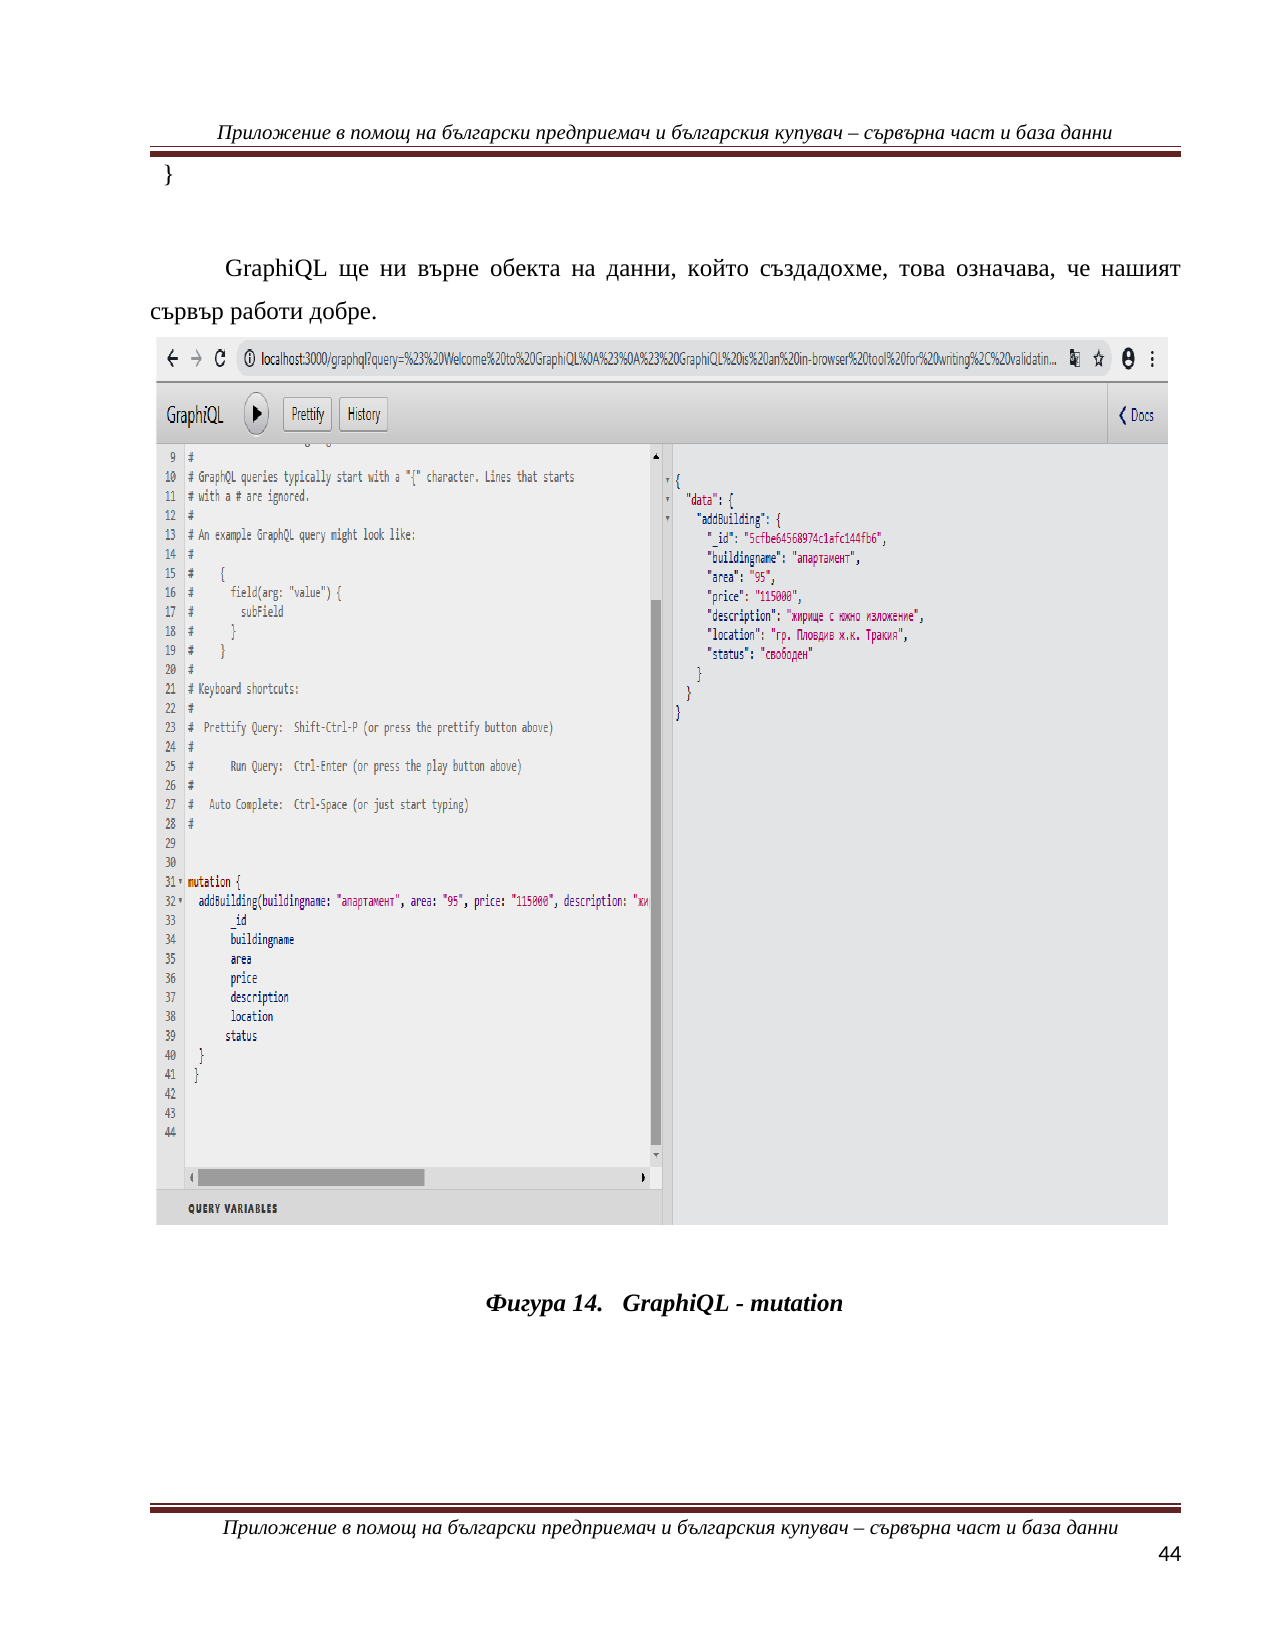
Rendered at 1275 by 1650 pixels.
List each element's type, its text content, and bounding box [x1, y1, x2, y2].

text } [150, 159, 1181, 188]
text Фигура 14. GraphiQL - mutation [150, 1288, 1181, 1316]
text GraphiQL ще ни върне обекта на данни, който създадохме, това означава, че нашият сървър работи добре. [150, 253, 1181, 324]
